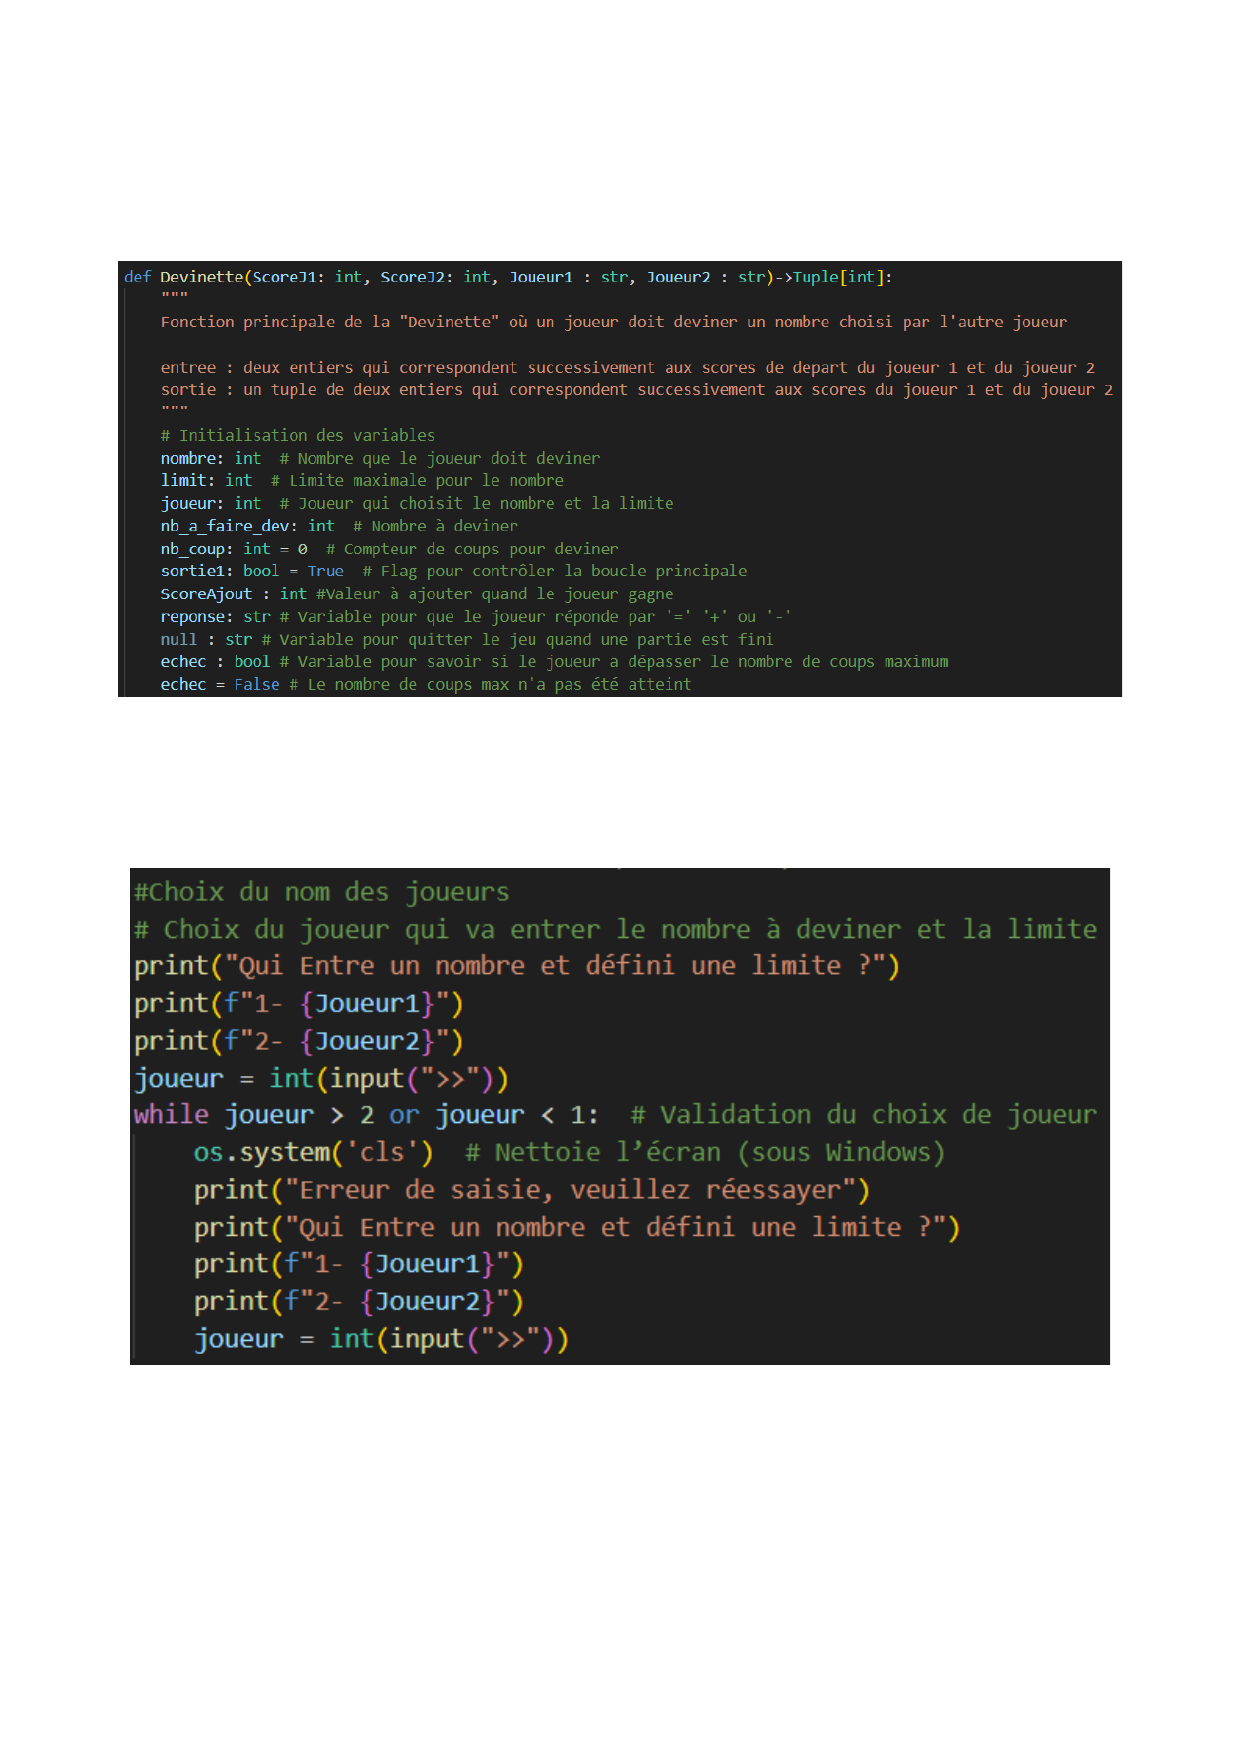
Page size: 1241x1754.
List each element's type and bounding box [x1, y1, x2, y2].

picture [118, 261, 1123, 697]
picture [130, 868, 1110, 1365]
